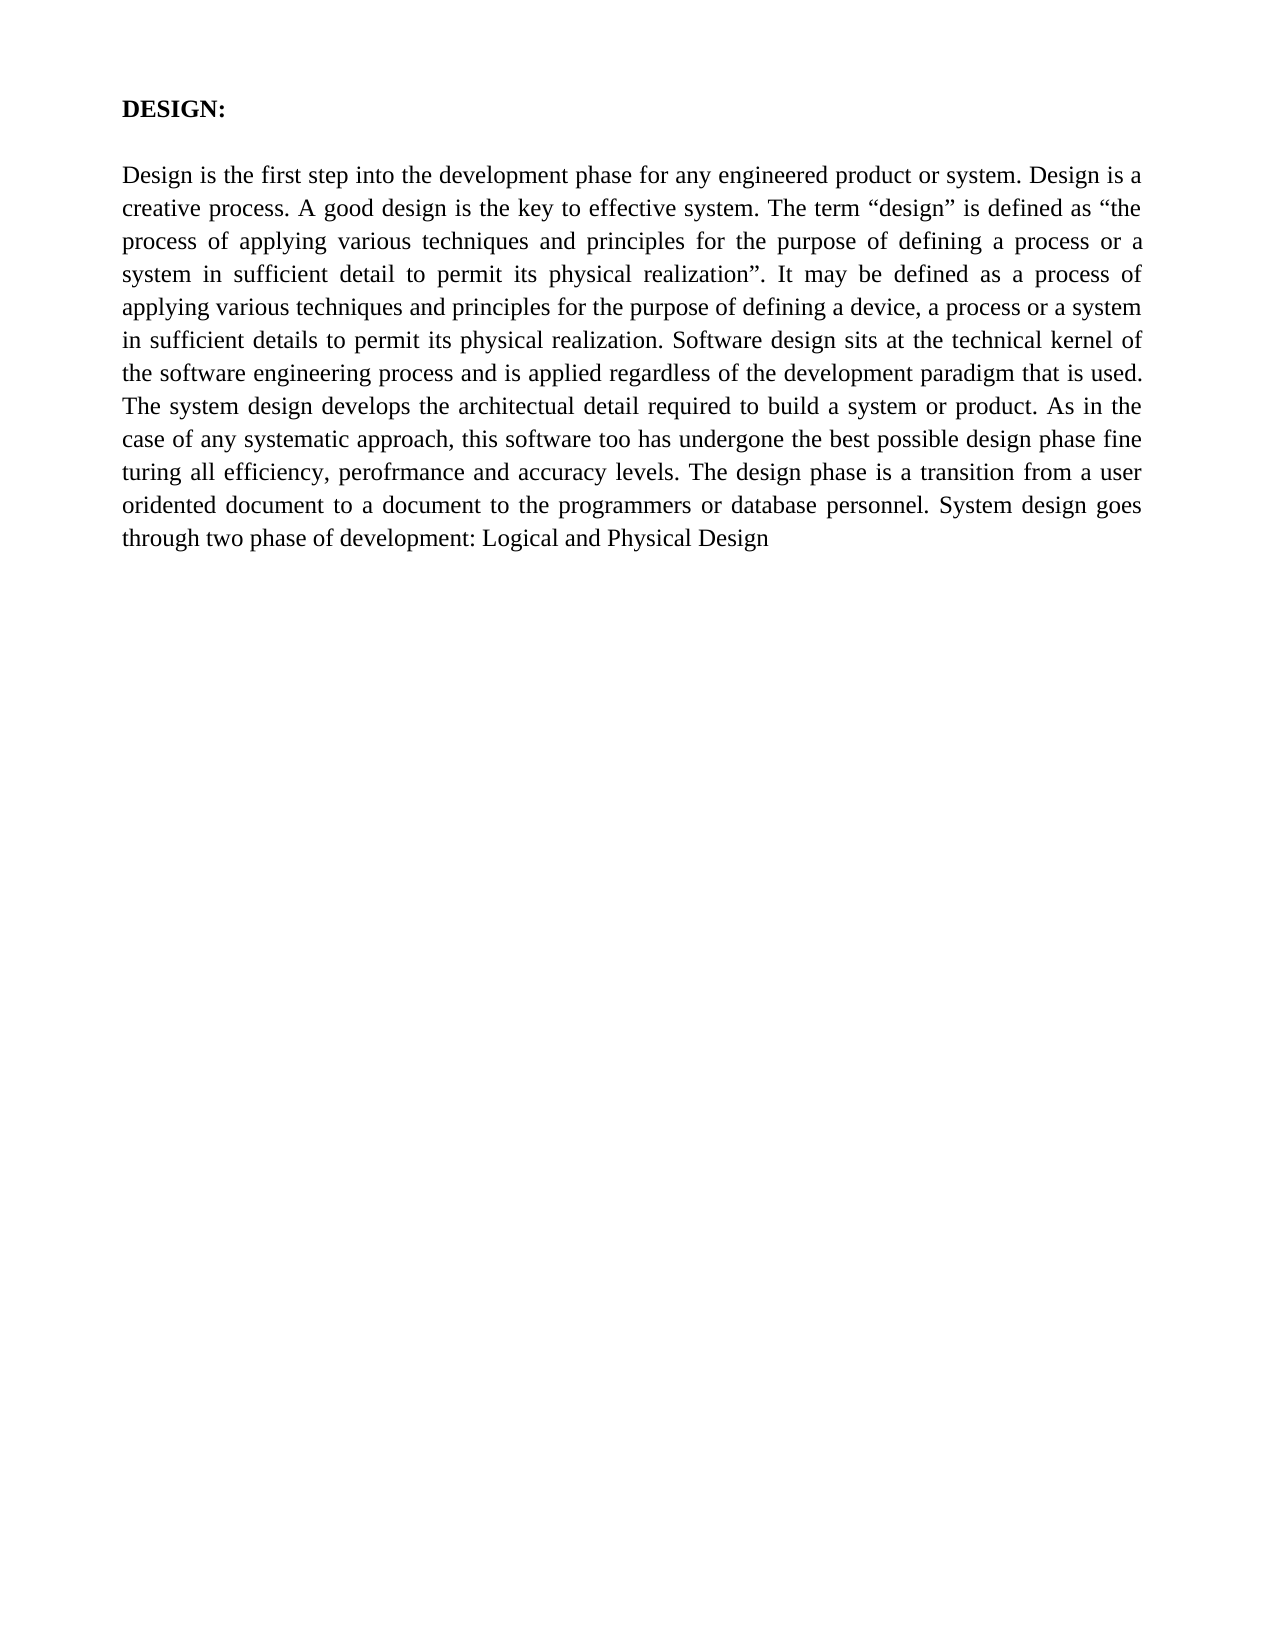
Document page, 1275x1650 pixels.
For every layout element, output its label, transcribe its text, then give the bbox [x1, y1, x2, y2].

text DESIGN: [122, 94, 1144, 122]
text Design is the first step into the development phase for any engineered product or system. Design is a creative process. A good design is the key to effective system. The term “design” is defined as “the process of applying various techniques and principles for the purpose of defining a process or a system in sufficient detail to permit its physical realization”. It may be defined as a process of applying various techniques and principles for the purpose of defining a device, a process or a system in sufficient details to permit its physical realization. Software design sits at the technical kernel of the software engineering process and is applied regardless of the development paradigm that is used. The system design develops the architectual detail required to build a system or product. As in the case of any systematic approach, this software too has undergone the best possible design phase fine turing all efficiency, perofrmance and accuracy levels. The design phase is a transition from a user oridented document to a document to the programmers or database personnel. System design goes through two phase of development: Logical and Physical Design [122, 160, 1144, 552]
